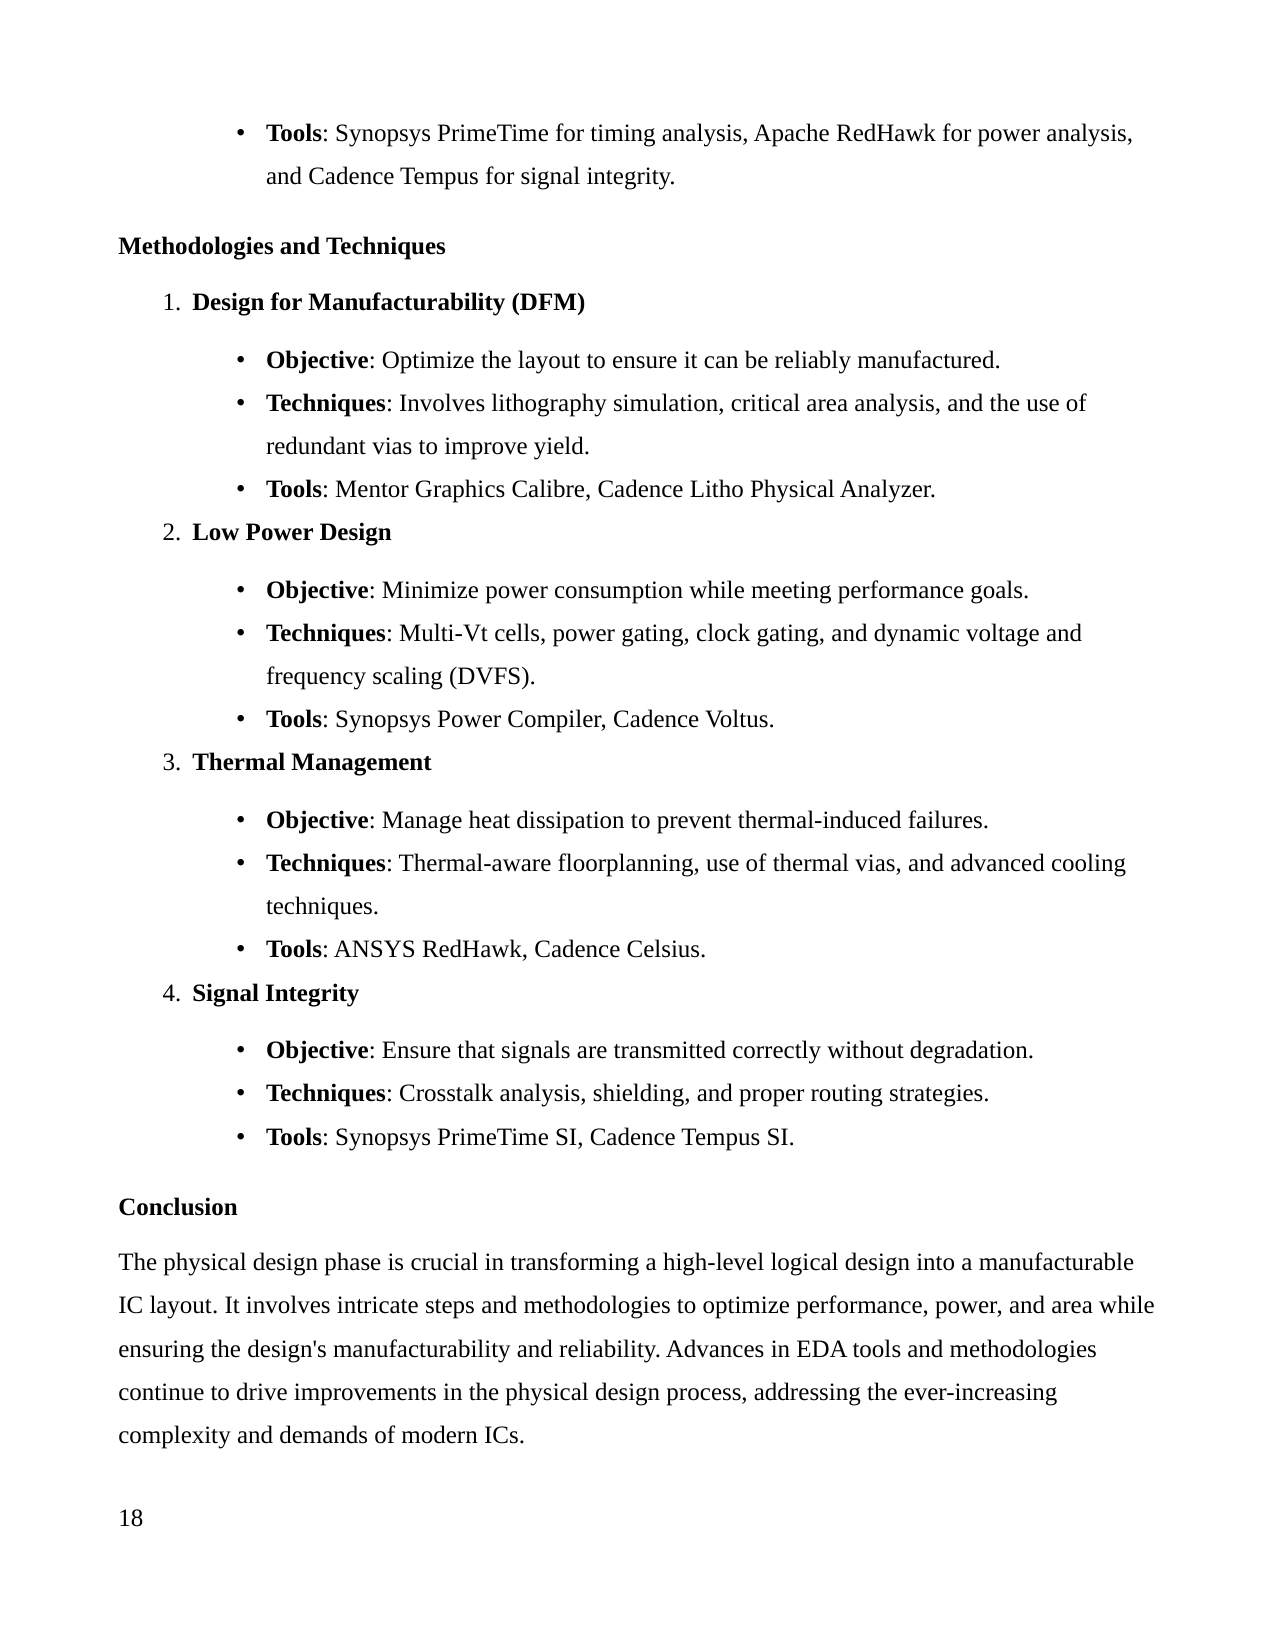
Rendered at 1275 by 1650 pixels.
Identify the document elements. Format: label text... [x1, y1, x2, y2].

list Techniques: Thermal-aware floorplanning, use of thermal vias, and advanced cooling techniques. [236, 848, 1157, 920]
list Tools: ANSYS RedHawk, Cadence Celsius. [236, 934, 1157, 963]
list Signal Integrity [162, 978, 1157, 1006]
list Techniques: Multi-Vt cells, power gating, clock gating, and dynamic voltage and frequency scaling (DVFS). [236, 618, 1157, 690]
list Tools: Synopsys PrimeTime for timing analysis, Apache RedHawk for power analysis, and Cadence Tempus for signal integrity. [236, 118, 1157, 190]
subtitle Conclusion [118, 1192, 1157, 1221]
list Techniques: Involves lithography simulation, critical area analysis, and the use of redundant vias to improve yield. [236, 388, 1157, 460]
list Low Power Design [162, 517, 1157, 546]
list Thermal Management [162, 747, 1157, 776]
text The physical design phase is crucial in transforming a high-level logical design into a manufacturable IC layout. It involves intricate steps and methodologies to optimize performance, power, and area while ensuring the design's manufacturability and reliability. Advances in EDA tools and methodologies continue to drive improvements in the physical design process, addressing the ever-increasing complexity and demands of modern ICs. [118, 1247, 1157, 1449]
list Objective: Optimize the layout to ensure it can be reliably manufactured. [236, 345, 1157, 373]
subtitle Methodologies and Techniques [118, 231, 1157, 260]
list Objective: Manage heat dissipation to prevent thermal-induced failures. [236, 805, 1157, 834]
list Objective: Ensure that signals are transmitted correctly without degradation. [236, 1035, 1157, 1064]
list Tools: Mentor Graphics Calibre, Cadence Litho Physical Analyzer. [236, 474, 1157, 503]
list Techniques: Crosstalk analysis, shielding, and proper routing strategies. [236, 1078, 1157, 1107]
list Tools: Synopsys Power Compiler, Cadence Voltus. [236, 704, 1157, 733]
list Design for Manufacturability (DFM) [162, 287, 1157, 316]
list Objective: Minimize power consumption while meeting performance goals. [236, 575, 1157, 604]
list Tools: Synopsys PrimeTime SI, Cadence Tempus SI. [236, 1122, 1157, 1150]
